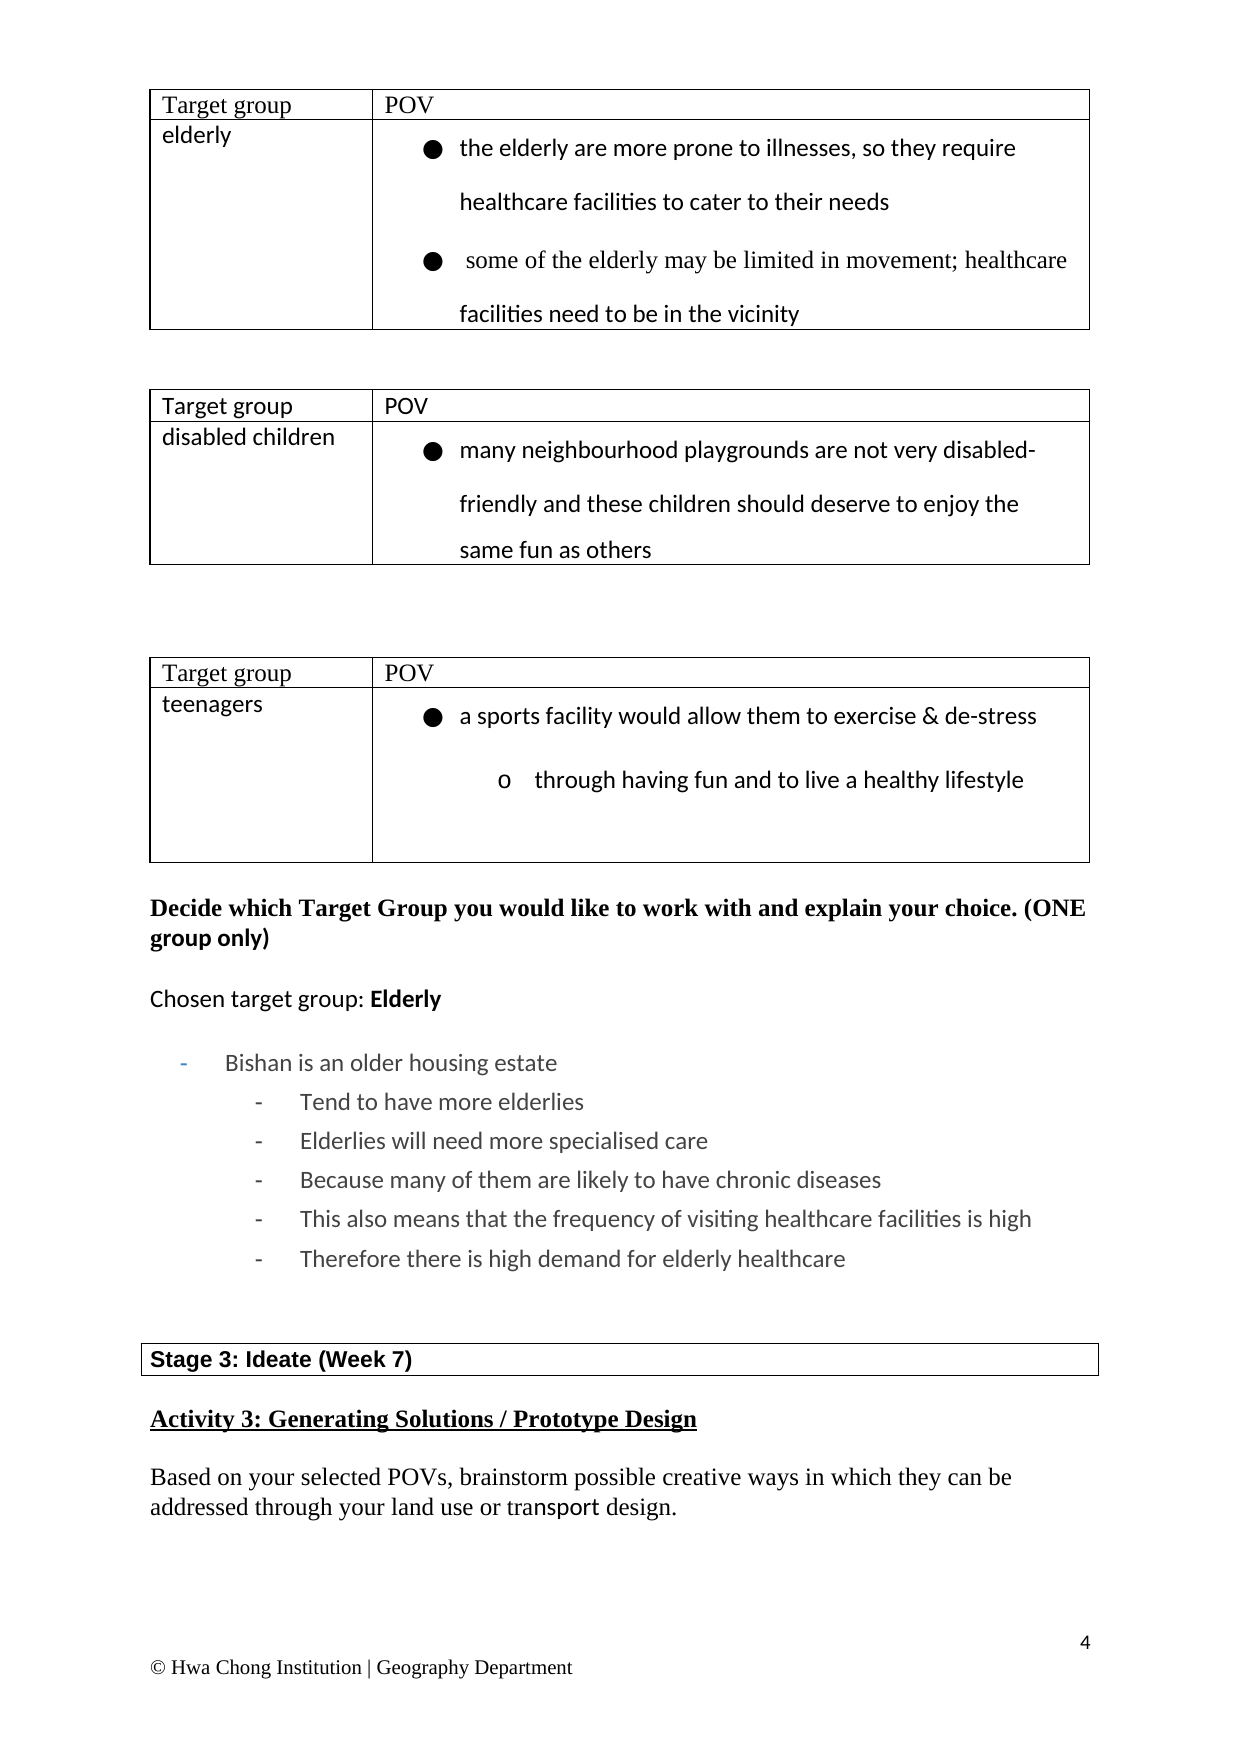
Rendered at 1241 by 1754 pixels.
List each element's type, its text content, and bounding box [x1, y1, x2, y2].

text Activity 3: Generating Solutions / Prototype Design [150, 1404, 1090, 1433]
table_header Target group [151, 390, 372, 421]
list Elderlies will need more specialised care [262, 1123, 1090, 1157]
table_cell a sports facility would allow them to exercise & de-stress through having fun and to live a healthy lifestyle [373, 688, 1089, 862]
table_header POV [373, 390, 1089, 421]
table_header Target group [151, 90, 372, 118]
table_cell teenagers [151, 688, 372, 862]
list Therefore there is high demand for elderly healthcare [262, 1240, 1090, 1274]
table_cell the elderly are more prone to illnesses, so they require healthcare facilities to cater to their needs some of the elderly may be limited in movement; healthcare facilities need to be in the vicinity [373, 120, 1089, 329]
text Stage 3: Ideate (Week 7) [142, 1344, 1098, 1375]
table_header POV [373, 90, 1089, 118]
list This also means that the frequency of visiting healthcare facilities is high [262, 1201, 1090, 1235]
text Based on your selected POVs, brainstorm possible creative ways in which they can be addressed through your land use or transport design. [150, 1462, 1090, 1521]
table_cell many neighbourhood playgrounds are not very disabled-friendly and these children should deserve to enjoy the same fun as others [373, 422, 1089, 564]
table_header Target group [151, 658, 372, 687]
list Bishan is an older housing estate [187, 1044, 1090, 1078]
table_cell elderly [151, 120, 372, 329]
text Chosen target group: Elderly [150, 983, 1090, 1014]
list Tend to have more elderlies [262, 1083, 1090, 1118]
table_header POV [373, 658, 1089, 687]
text Decide which Target Group you would like to work with and explain your choice. (ONE group only) [150, 893, 1090, 953]
list Because many of them are likely to have chronic diseases [262, 1162, 1090, 1196]
table_cell disabled children [151, 422, 372, 564]
